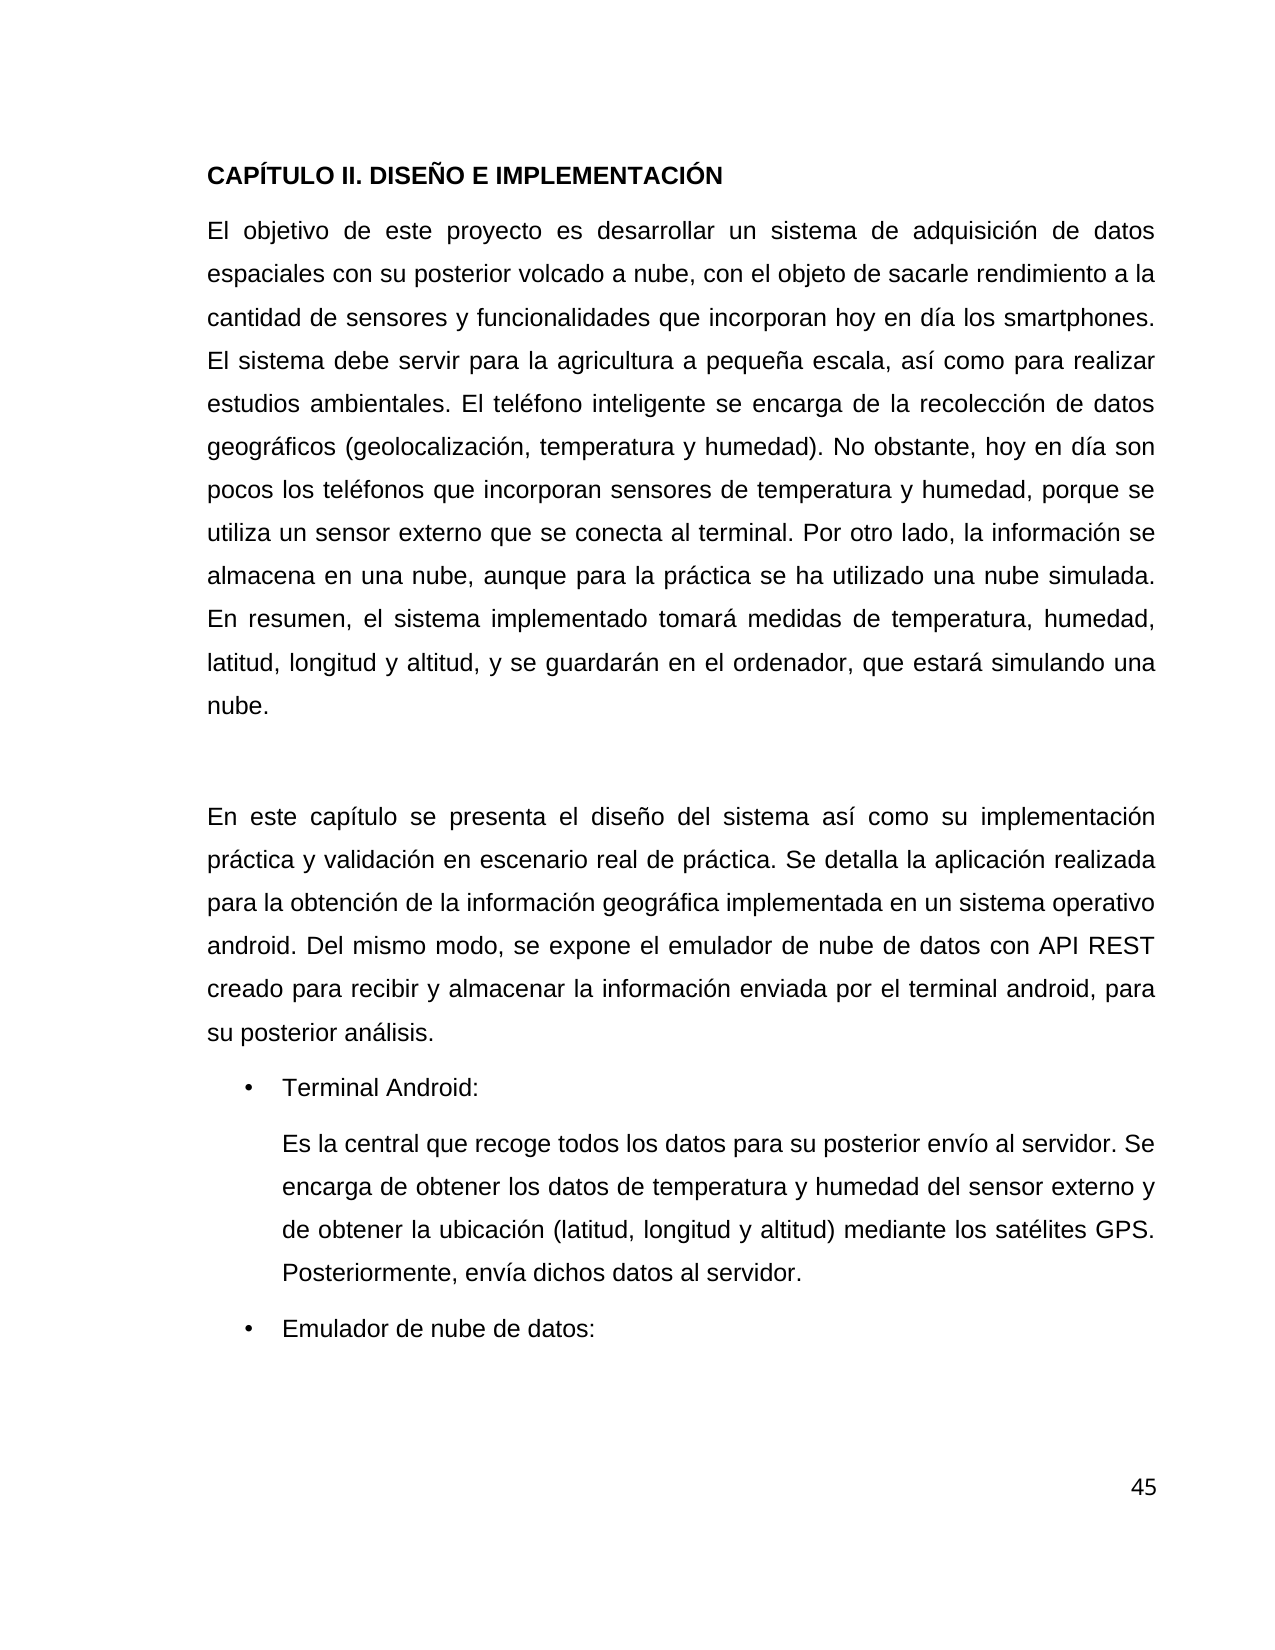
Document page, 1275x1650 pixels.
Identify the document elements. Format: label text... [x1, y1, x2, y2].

list Emulador de nube de datos: [244, 1314, 1157, 1343]
text En este capítulo se presenta el diseño del sistema así como su implementación práctica y validación en escenario real de práctica. Se detalla la aplicación realizada para la obtención de la información geográfica implementada en un sistema operativo android. Del mismo modo, se expone el emulador de nube de datos con API REST creado para recibir y almacenar la información enviada por el terminal android, para su posterior análisis. [207, 802, 1157, 1046]
subtitle CapÍtulo II. DISEÑO E IMPLEMENTACIÓN [207, 161, 1157, 189]
list Terminal Android: [244, 1073, 1157, 1102]
list Es la central que recoge todos los datos para su posterior envío al servidor. Se encarga de obtener los datos de temperatura y humedad del sensor externo y de obtener la ubicación (latitud, longitud y altitud) mediante los satélites GPS. Posteriormente, envía dichos datos al servidor. [244, 1129, 1157, 1287]
text El objetivo de este proyecto es desarrollar un sistema de adquisición de datos espaciales con su posterior volcado a nube, con el objeto de sacarle rendimiento a la cantidad de sensores y funcionalidades que incorporan hoy en día los smartphones. El sistema debe servir para la agricultura a pequeña escala, así como para realizar estudios ambientales. El teléfono inteligente se encarga de la recolección de datos geográficos (geolocalización, temperatura y humedad). No obstante, hoy en día son pocos los teléfonos que incorporan sensores de temperatura y humedad, porque se utiliza un sensor externo que se conecta al terminal. Por otro lado, la información se almacena en una nube, aunque para la práctica se ha utilizado una nube simulada. En resumen, el sistema implementado tomará medidas de temperatura, humedad, latitud, longitud y altitud, y se guardarán en el ordenador, que estará simulando una nube. [207, 216, 1157, 719]
